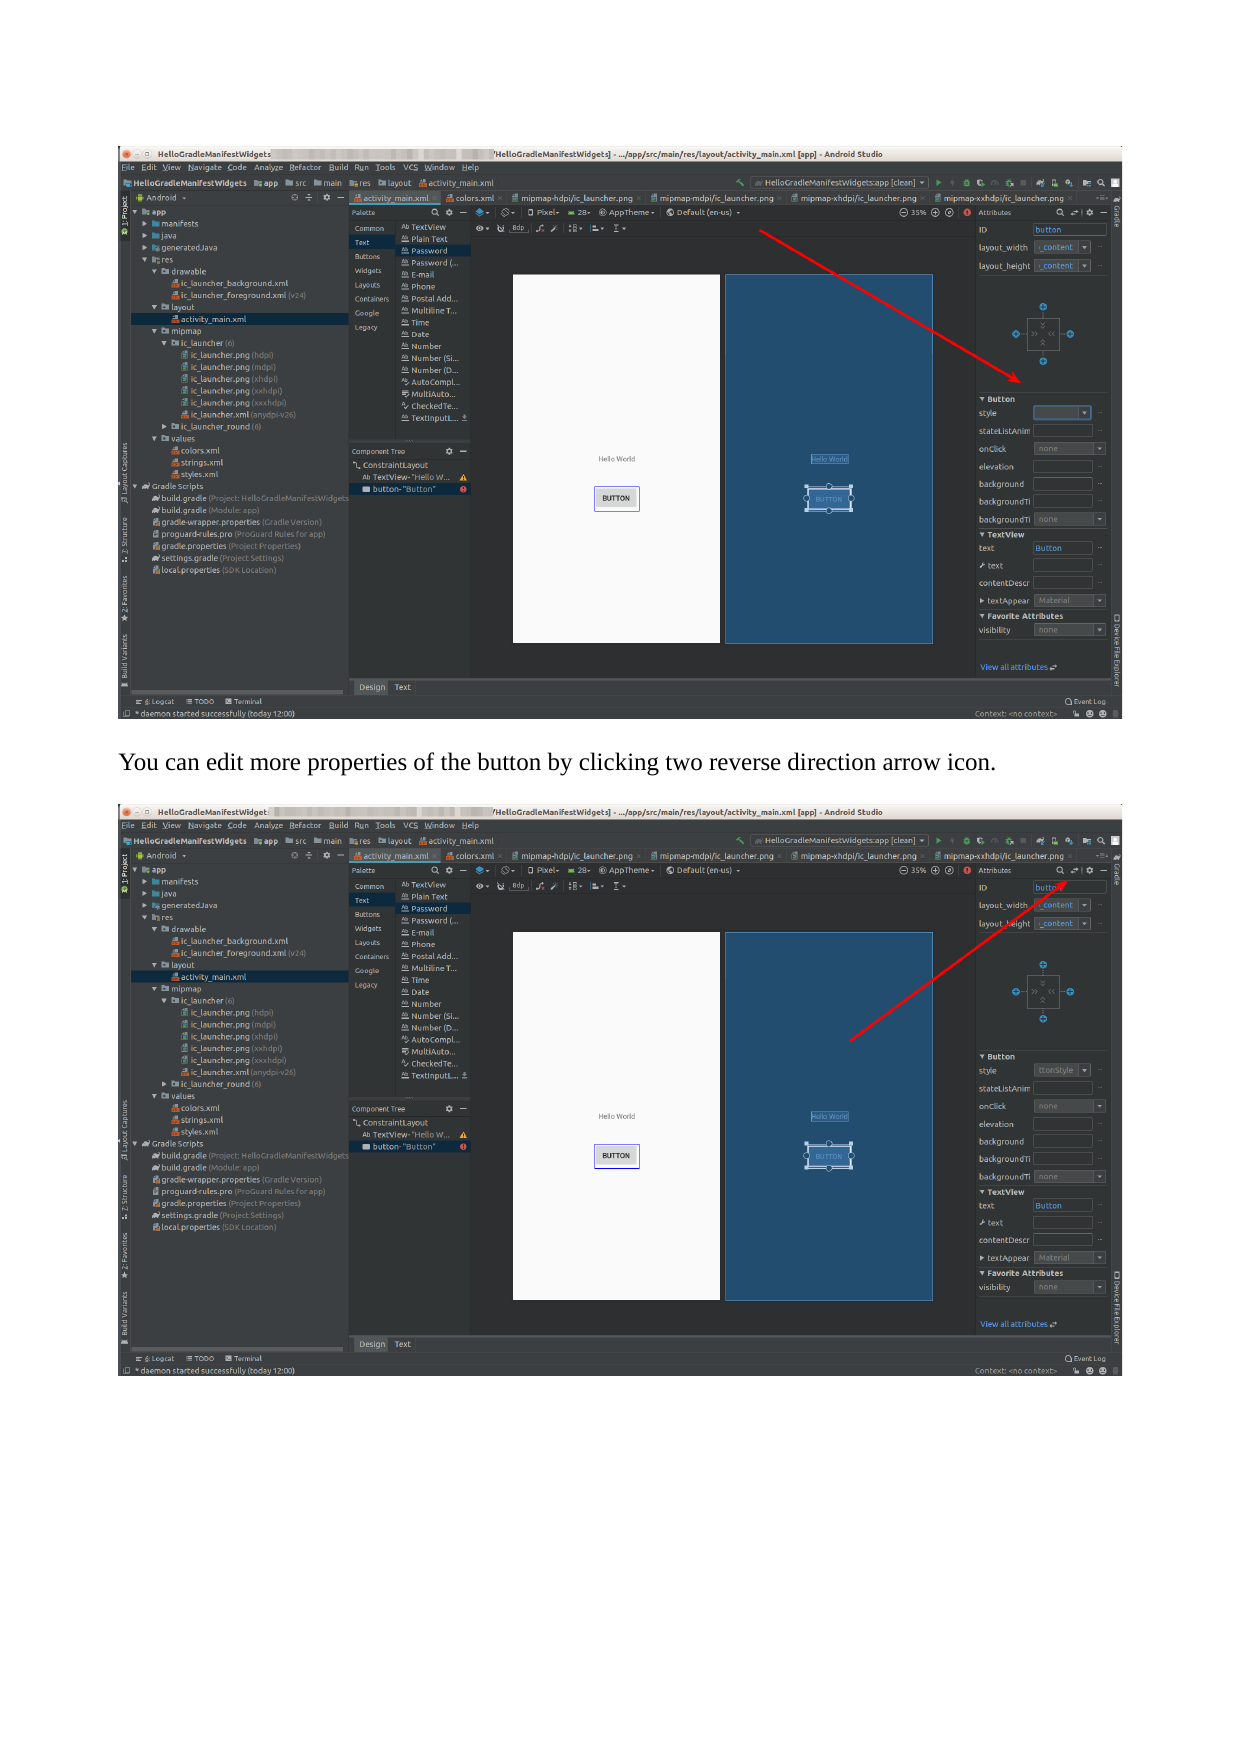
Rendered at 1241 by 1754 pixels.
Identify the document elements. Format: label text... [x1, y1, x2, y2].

text You can edit more properties of the button by clicking two reverse direction arrow icon. [118, 747, 1122, 776]
picture [118, 804, 1123, 1376]
picture [118, 146, 1123, 719]
